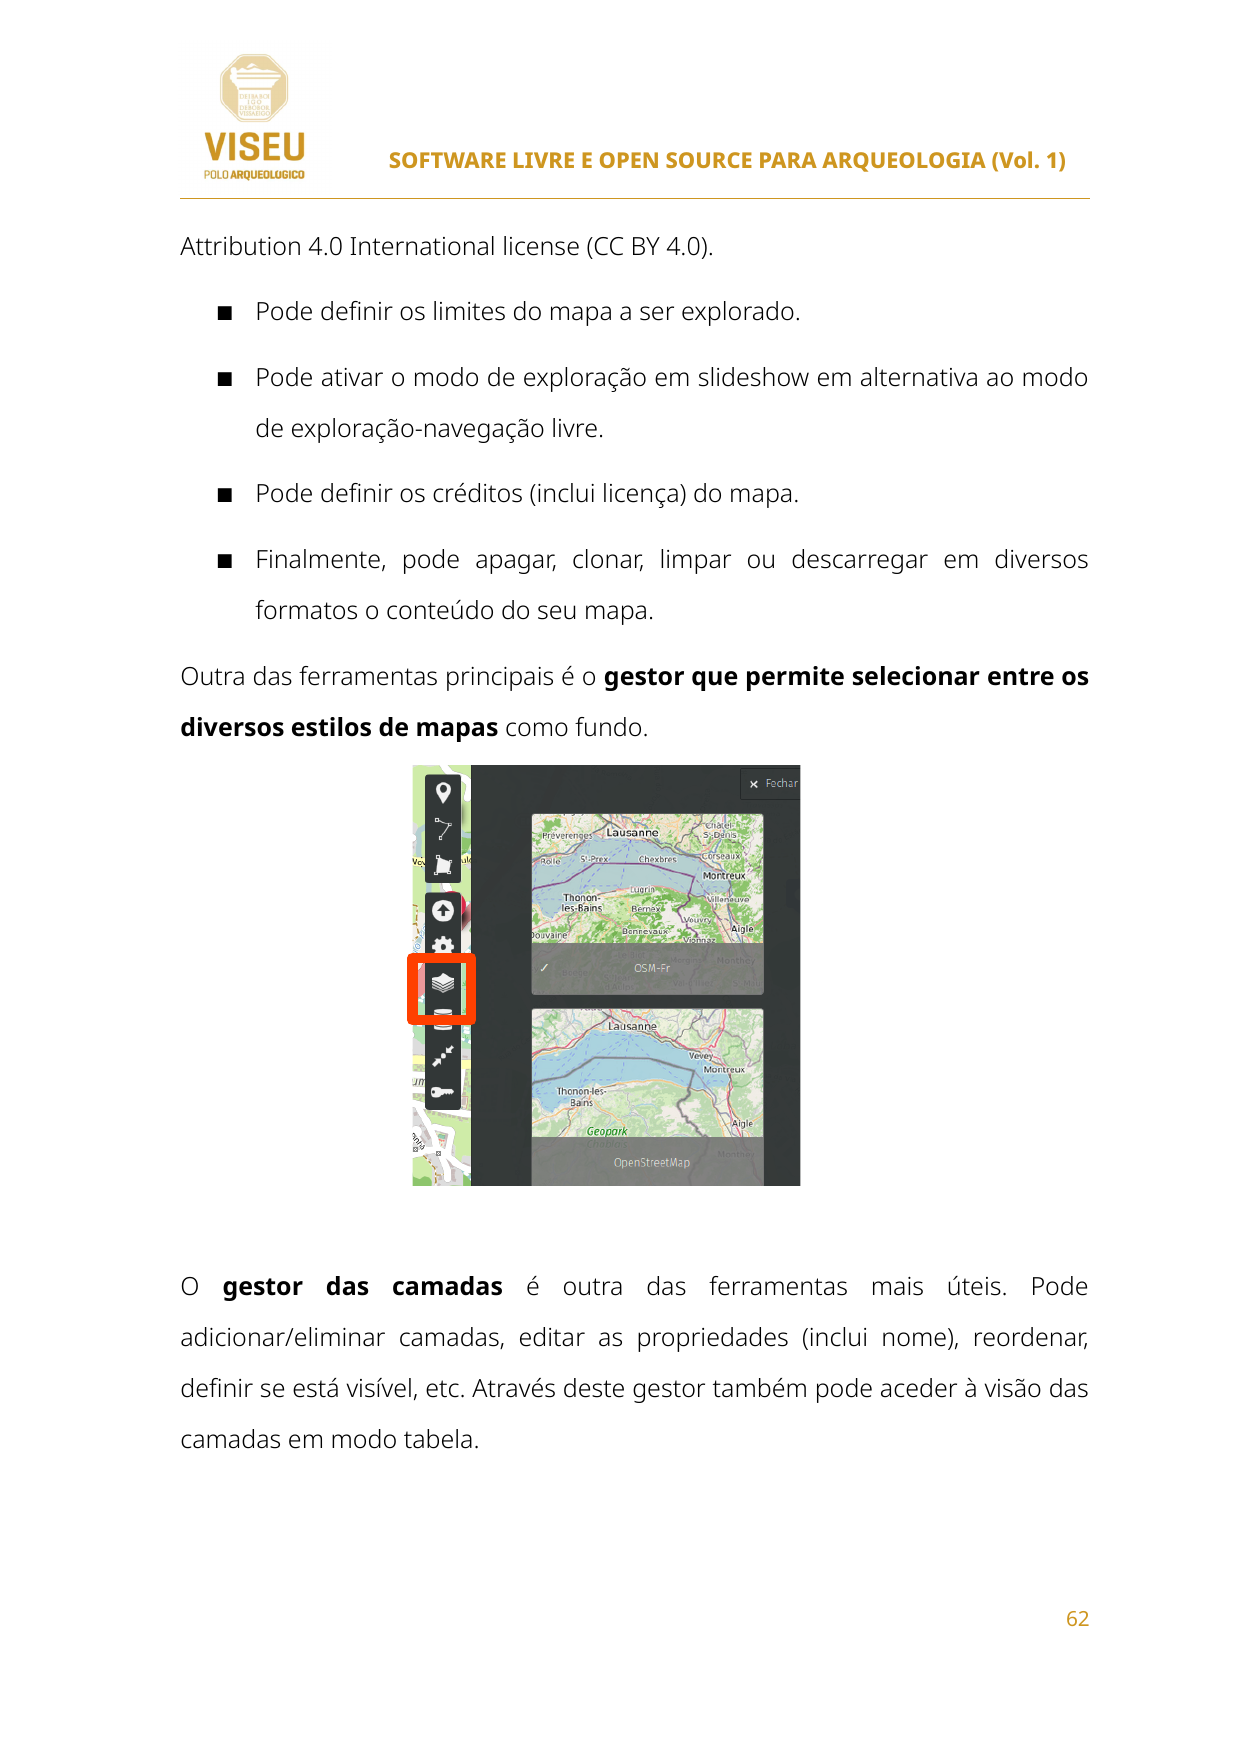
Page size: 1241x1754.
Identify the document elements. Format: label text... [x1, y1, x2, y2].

text Outra das ferramentas principais é o gestor que permite selecionar entre os diversos estilos de mapas como fundo. [180, 658, 1090, 743]
text O gestor das camadas é outra das ferramentas mais úteis. Pode adicionar/eliminar camadas, editar as propriedades (inclui nome), reordenar, definir se está visível, etc. Através deste gestor também pode aceder à visão das camadas em modo tabela. [180, 1268, 1090, 1456]
list Pode definir os créditos (inclui licença) do mapa. [218, 476, 1090, 510]
list Pode ativar o modo de exploração em slideshow em alternativa ao modo de exploração-navegação livre. [218, 359, 1090, 444]
list Pode definir os limites do mapa a ser explorado. [218, 294, 1090, 328]
list Finalmente, pode apagar, clonar, limpar ou descarregar em diversos formatos o conteúdo do seu mapa. [218, 542, 1090, 627]
picture [412, 765, 801, 1186]
picture [418, 963, 466, 1015]
text Attribution 4.0 International license (CC BY 4.0). [180, 228, 1090, 262]
